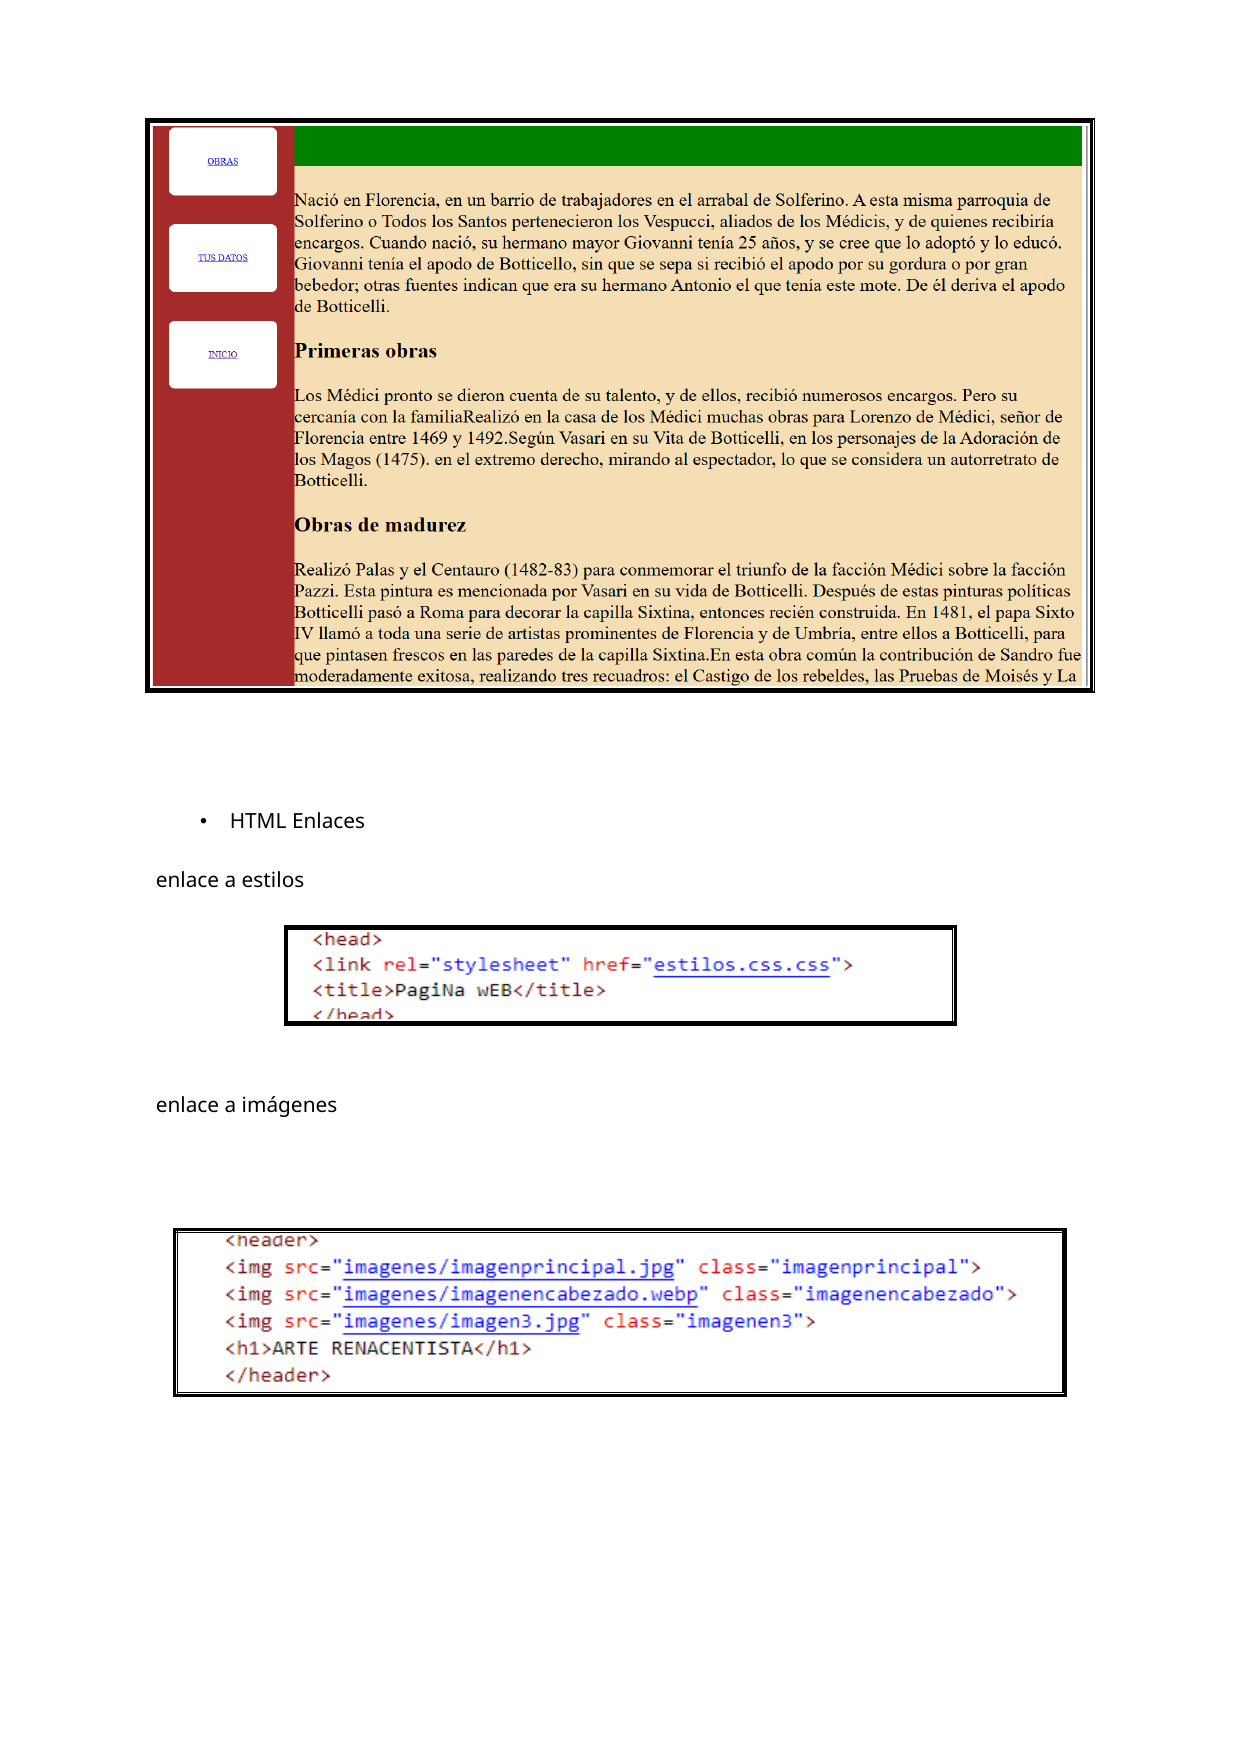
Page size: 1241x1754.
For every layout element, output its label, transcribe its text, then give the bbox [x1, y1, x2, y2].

picture [181, 1235, 1060, 1389]
text enlace a estilos [156, 866, 1106, 894]
picture [291, 932, 949, 1019]
list HTML Enlaces [200, 807, 1106, 835]
text enlace a imágenes [156, 1090, 1106, 1118]
picture [152, 126, 1088, 686]
